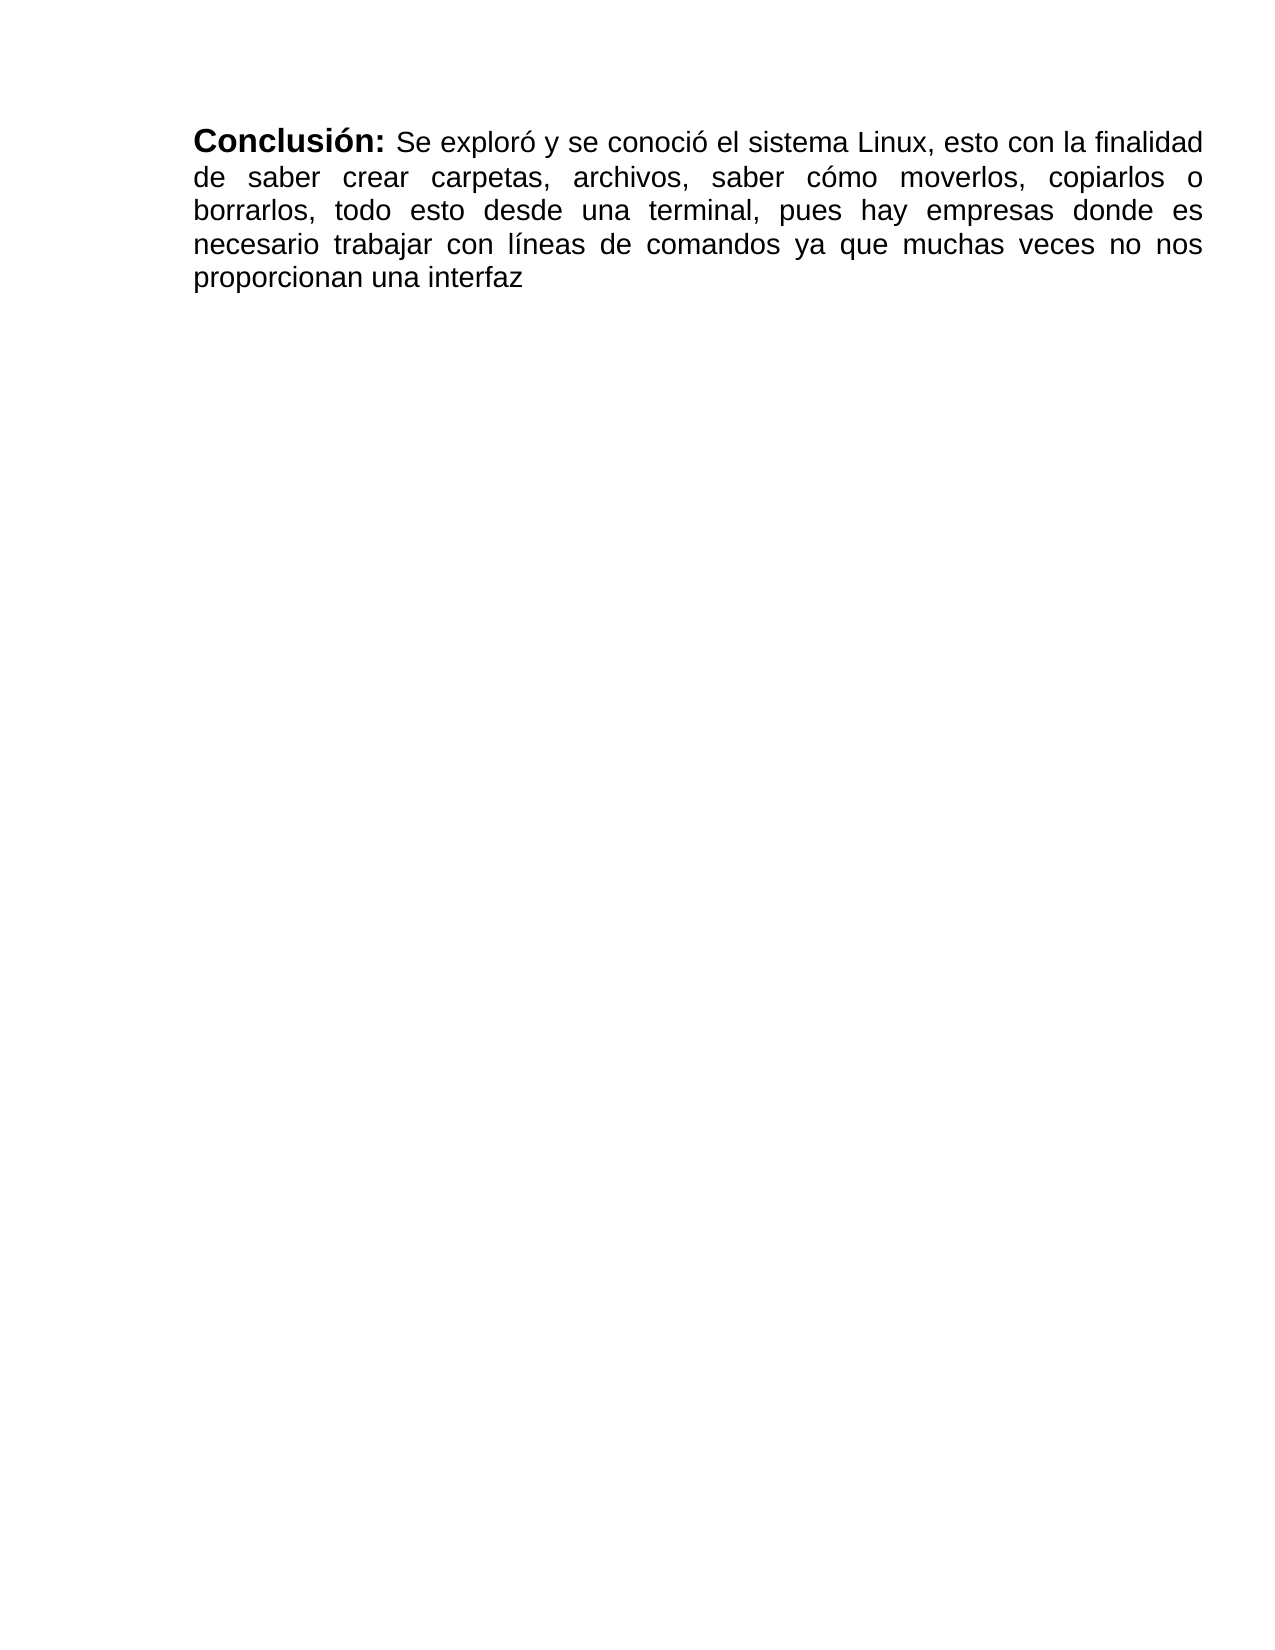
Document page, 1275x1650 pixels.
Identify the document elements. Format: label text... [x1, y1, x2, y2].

text Conclusión: Se exploró y se conoció el sistema Linux, esto con la finalidad de saber crear carpetas, archivos, saber cómo moverlos, copiarlos o borrarlos, todo esto desde una terminal, pues hay empresas donde es necesario trabajar con líneas de comandos ya que muchas veces no nos proporcionan una interfaz [193, 121, 1205, 294]
